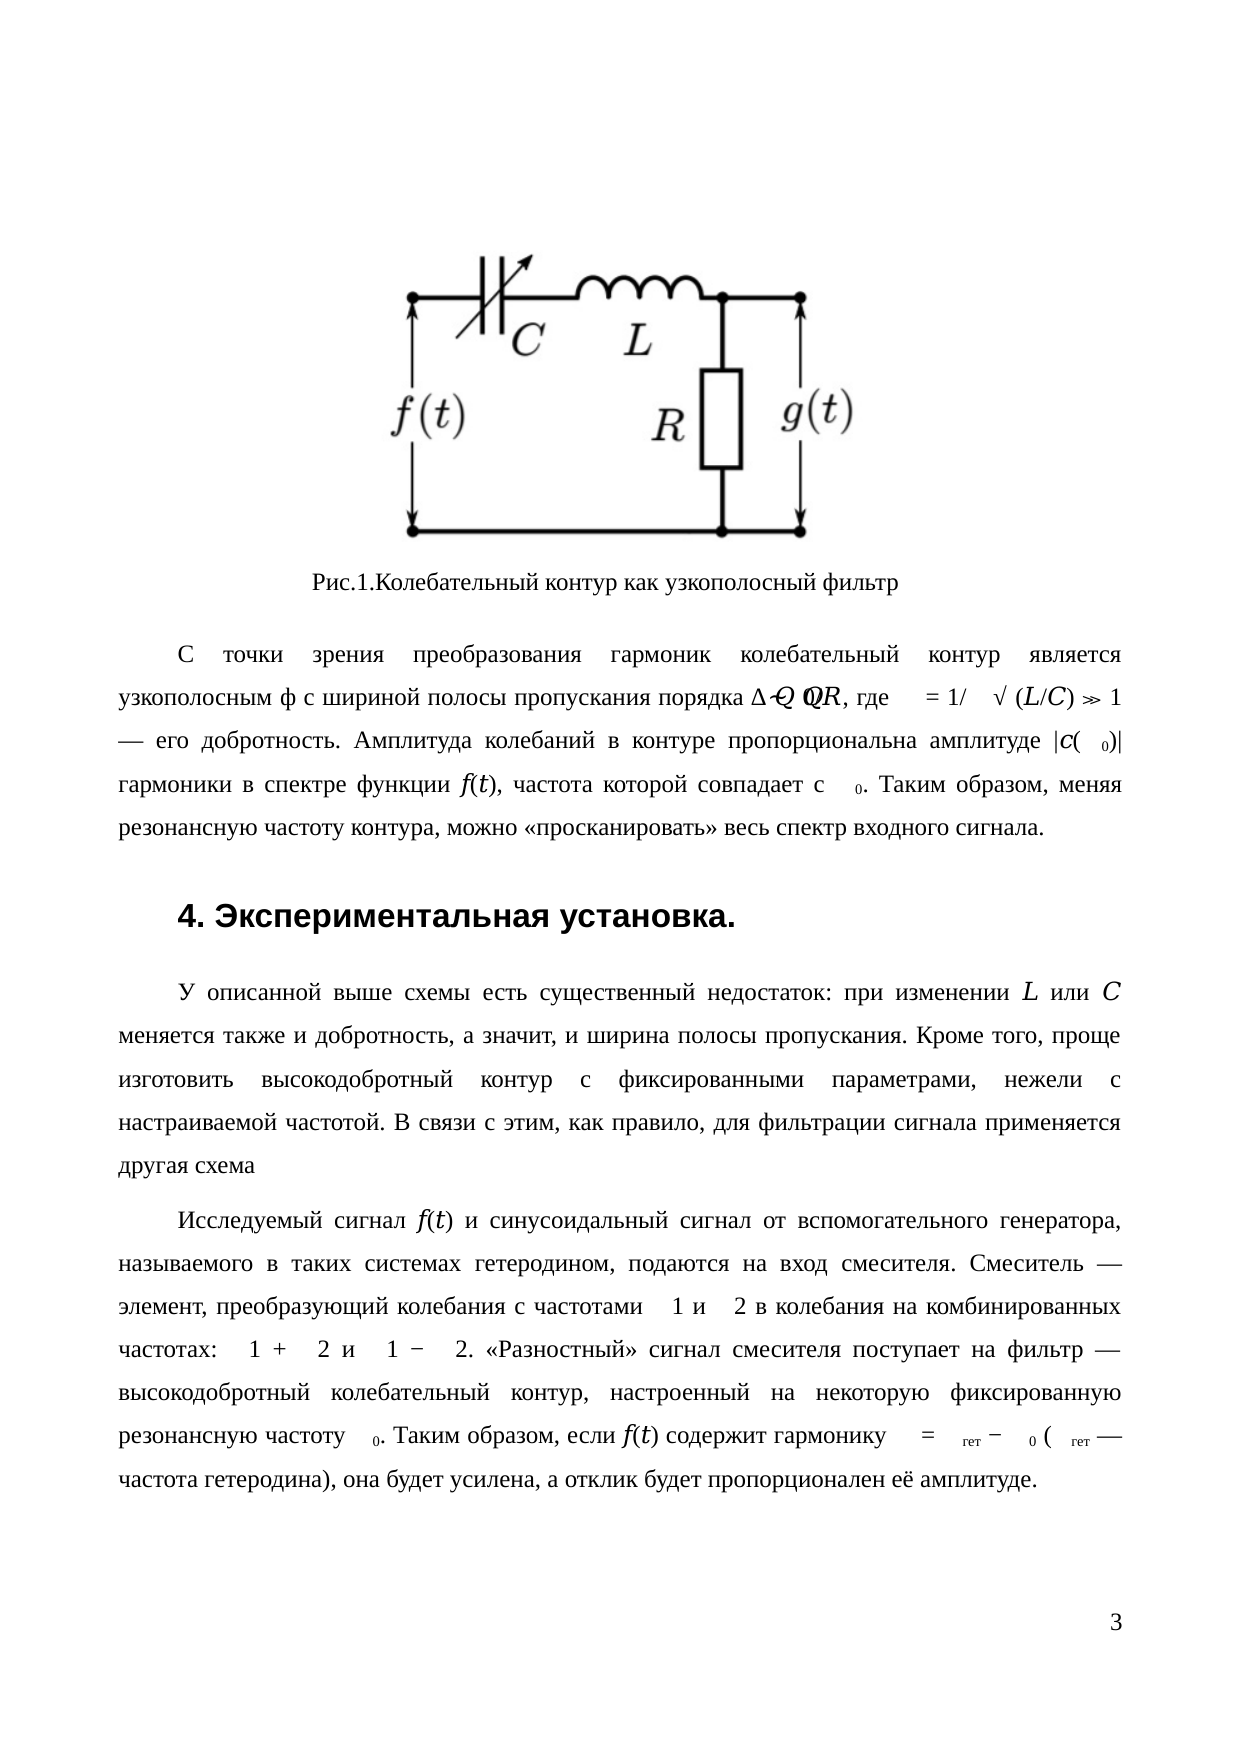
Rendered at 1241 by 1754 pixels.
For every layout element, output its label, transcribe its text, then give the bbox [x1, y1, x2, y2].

subtitle Экспериментальная установка. [118, 896, 1122, 935]
text Исследуемый сигнал 𝑓(𝑡) и синусоидальный сигнал от вспомогательного генератора, называемого в таких системах гетеродином, подаются на вход смесителя. Смеситель — элемент, преобразующий колебания с частотами 𝜈1 и 𝜈2 в колебания на комбинированных частотах: 𝜈1 + 𝜈2 и 𝜈1 − 𝜈2. «Разностный» сигнал смесителя поступает на фильтр — высокодобротный колебательный контур, настроенный на некоторую фиксированную резонансную частоту 𝜈0. Таким образом, если 𝑓(𝑡) содержит гармонику 𝜈 = 𝜈гет − 𝜈0 (𝜈гет — частота гетеродина), она будет усилена, а отклик будет пропорционален её амплитуде. [118, 1205, 1122, 1492]
text У описанной выше схемы есть существенный недостаток: при изменении 𝐿 или 𝐶 меняется также и добротность, а значит, и ширина полосы пропускания. Кроме того, проще изготовить высокодобротный контур с фиксированными параметрами, нежели с настраиваемой частотой. В связи с этим, как правило, для фильтрации сигнала применяется другая схема [118, 977, 1122, 1179]
text С точки зрения преобразования гармоник колебательный контур является узкополосным ф с шириной полосы пропускания порядка ∆𝜈 ∼ 𝜈0/𝑄, где 𝑄 = 1/𝑅 √︁ (𝐿/𝐶) ≫ 1 — его добротность. Амплитуда колебаний в контуре пропорциональна амплитуде |𝑐(𝜈0)| гармоники в спектре функции 𝑓(𝑡), частота которой совпадает с 𝜈0. Таким образом, меняя резонансную частоту контура, можно «просканировать» весь спектр входного сигнала. [118, 639, 1122, 841]
text Рис.1.Колебательный контур как узкополосный фильтр [118, 567, 1093, 596]
picture [372, 231, 868, 568]
